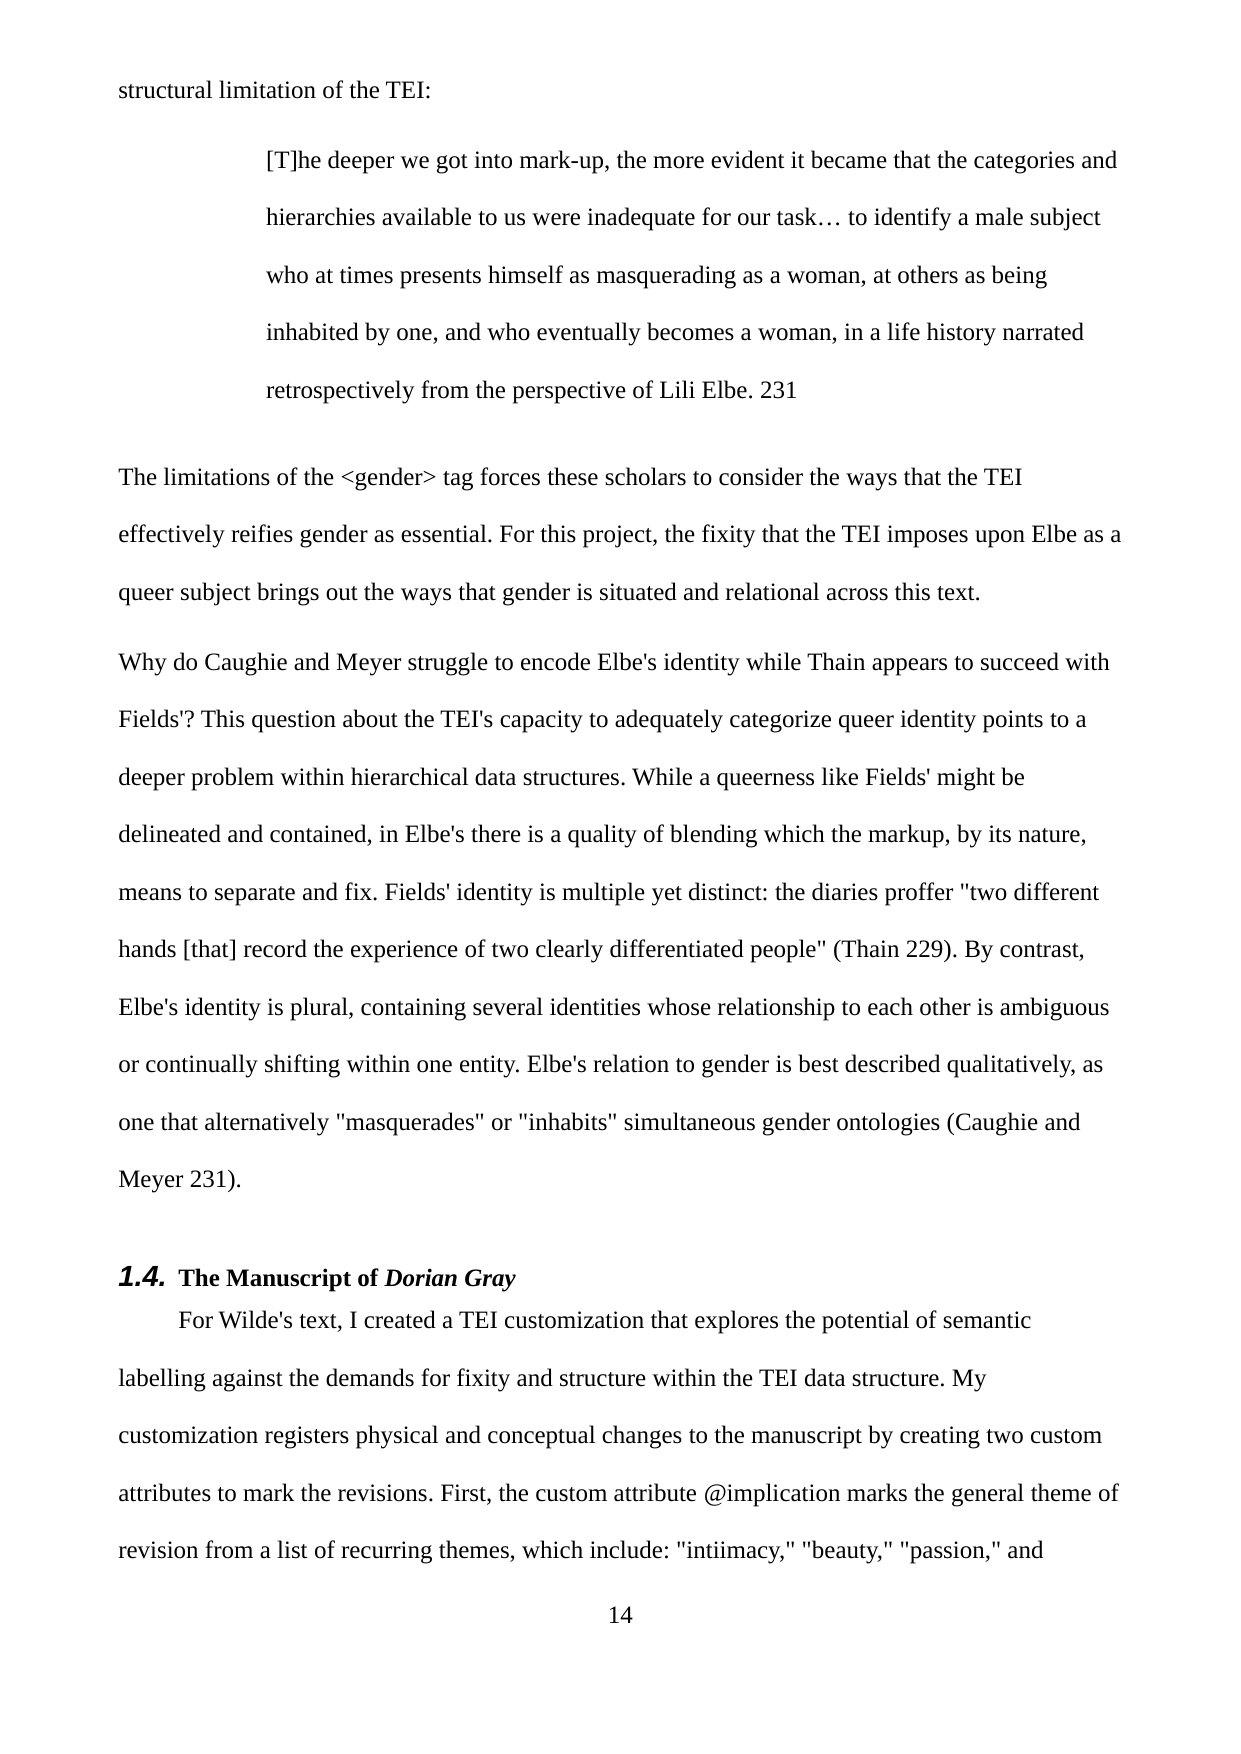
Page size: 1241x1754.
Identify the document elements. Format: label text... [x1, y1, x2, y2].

text [T]he deeper we got into mark-up, the more evident it became that the categories and hierarchies available to us were inadequate for our task… to identify a male subject who at times presents himself as masquerading as a woman, at others as being inhabited by one, and who eventually becomes a woman, in a life history narrated retrospectively from the perspective of Lili Elbe. 231 [266, 145, 1122, 404]
text The limitations of the <gender> tag forces these scholars to consider the ways that the TEI effectively reifies gender as essential. For this project, the fixity that the TEI imposes upon Elbe as a queer subject brings out the ways that gender is situated and relational across this text. [118, 462, 1122, 606]
text Why do Caughie and Meyer struggle to encode Elbe's identity while Thain appears to succeed with Fields'? This question about the TEI's capacity to adequately categorize queer identity points to a deeper problem within hierarchical data structures. While a queerness like Fields' might be delineated and contained, in Elbe's there is a quality of blending which the markup, by its nature, means to separate and fix. Fields' identity is multiple yet distinct: the diaries proffer "two different hands [that] record the experience of two clearly differentiated people" (Thain 229). By contrast, Elbe's identity is plural, containing several identities whose relationship to each other is ambiguous or continually shifting within one entity. Elbe's relation to gender is best described qualitatively, as one that alternatively "masquerades" or "inhabits" simultaneous gender ontologies (Caughie and Meyer 231). [118, 647, 1122, 1193]
subtitle The Manuscript of Dorian Gray [118, 1259, 1122, 1293]
text structural limitation of the TEI: [118, 75, 1122, 104]
text For Wilde's text, I created a TEI customization that explores the potential of semantic labelling against the demands for fixity and structure within the TEI data structure. My customization registers physical and conceptual changes to the manuscript by creating two custom attributes to mark the revisions. First, the custom attribute @implication marks the general theme of revision from a list of recurring themes, which include: "intiimacy," "beauty," "passion," and [118, 1306, 1122, 1564]
